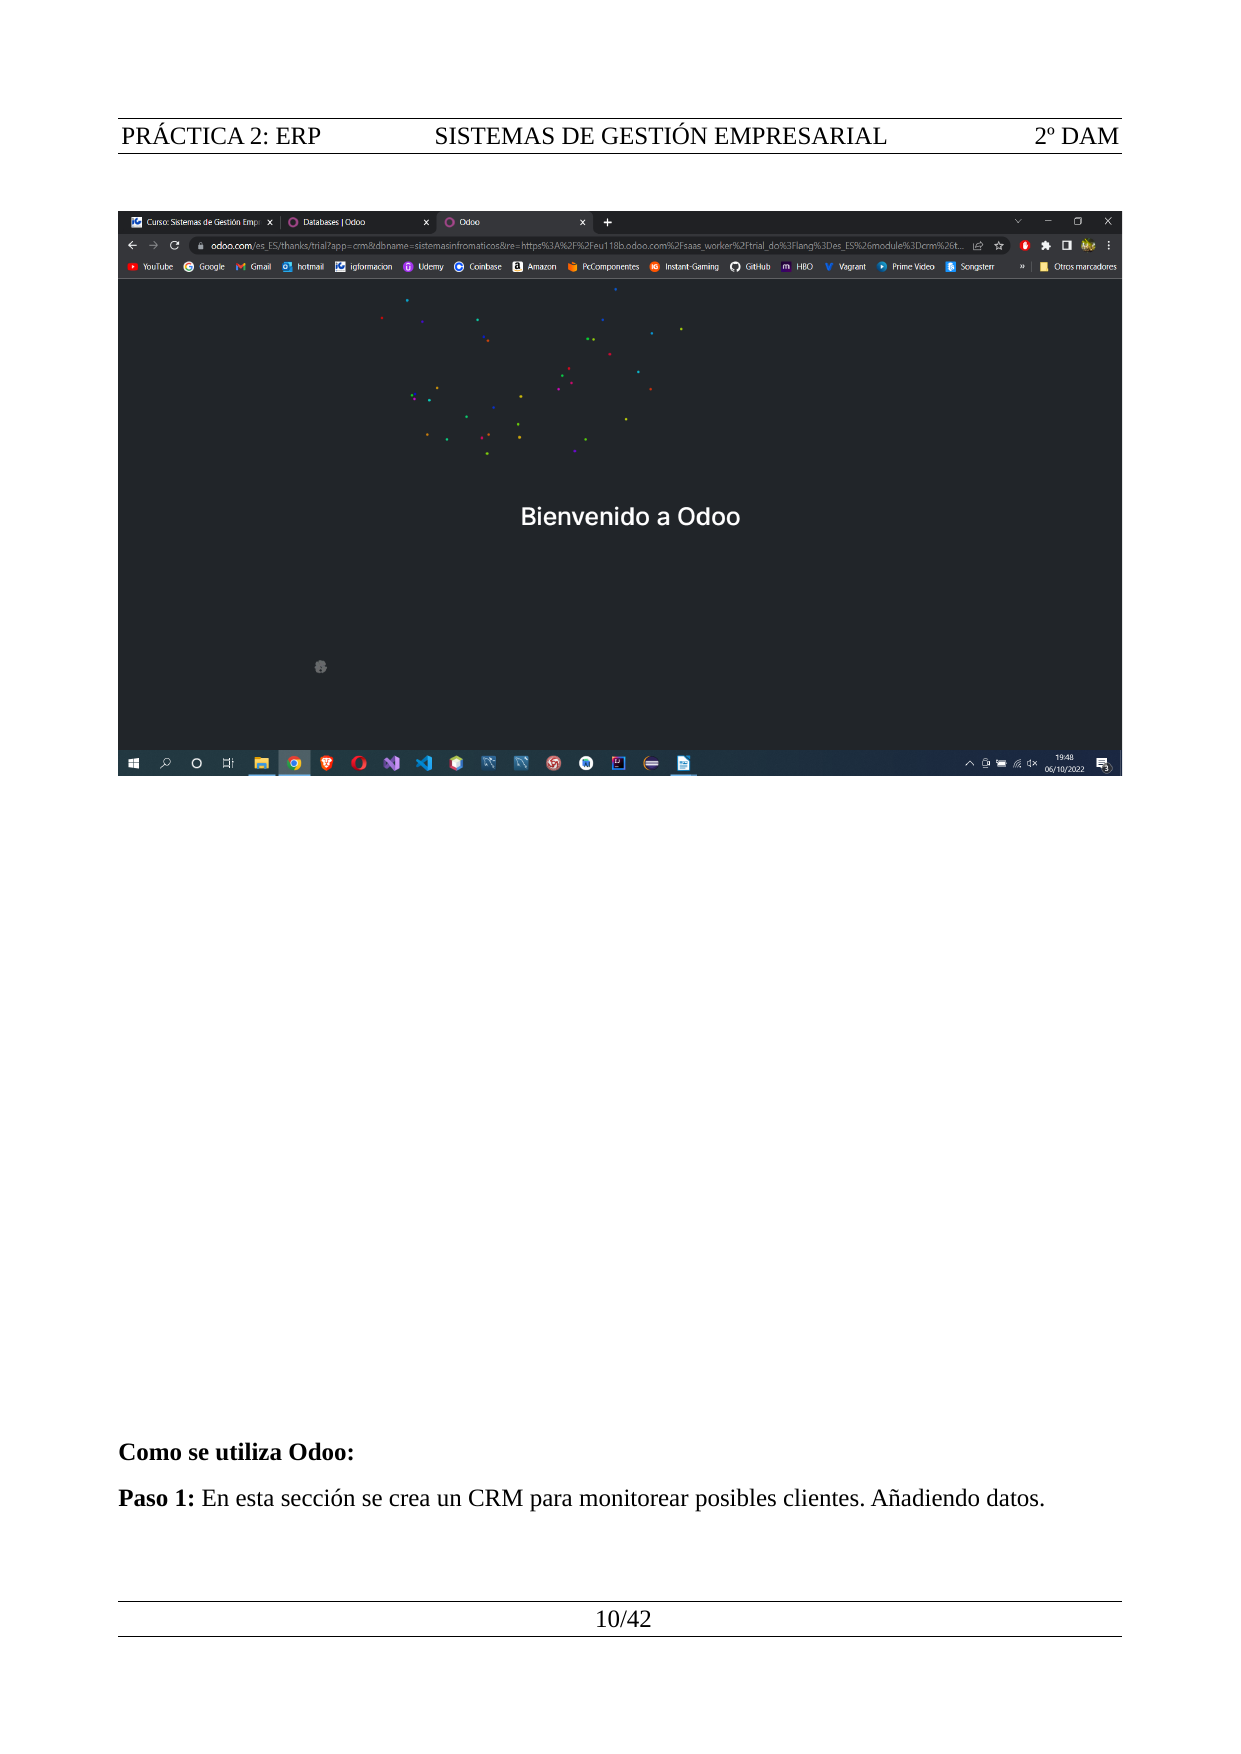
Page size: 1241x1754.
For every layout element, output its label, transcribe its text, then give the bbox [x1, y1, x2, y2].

text Como se utiliza Odoo: [118, 1437, 1122, 1466]
text Paso 1: En esta sección se crea un CRM para monitorear posibles clientes. Añadiendo datos. [118, 1483, 1122, 1512]
picture [118, 211, 1123, 776]
